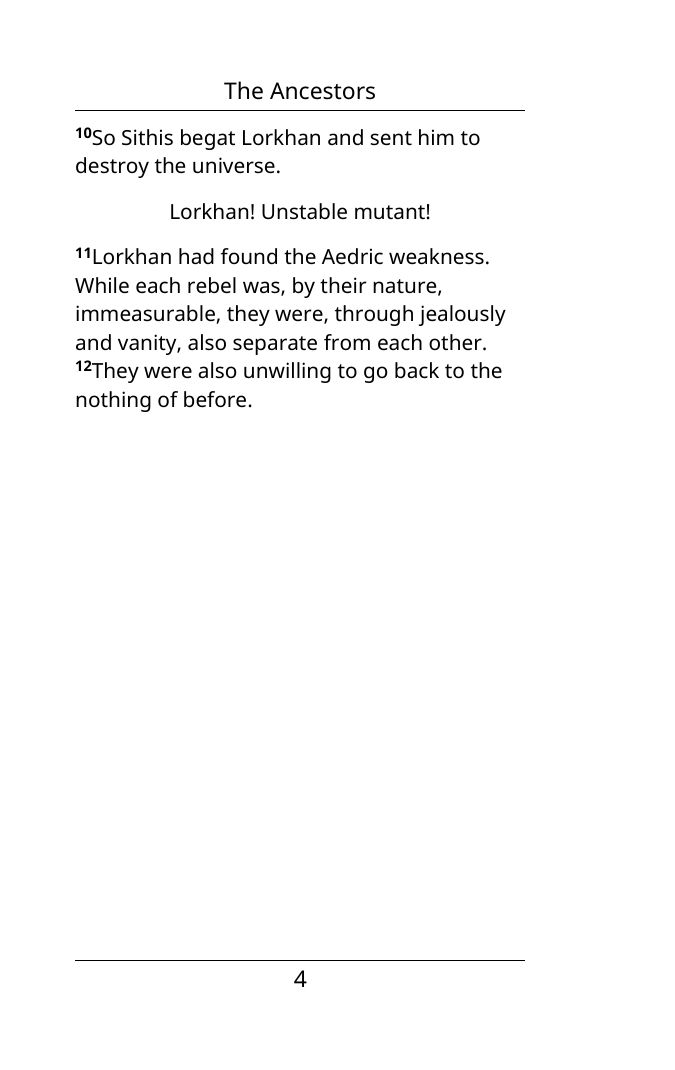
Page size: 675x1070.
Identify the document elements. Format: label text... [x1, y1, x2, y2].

text 10So Sithis begat Lorkhan and sent him to destroy the universe. [75, 123, 525, 180]
text 11Lorkhan had found the Aedric weakness. While each rebel was, by their nature, immeasurable, they were, through jealously and vanity, also separate from each other. 12They were also unwilling to go back to the nothing of before. [75, 242, 525, 413]
text Lorkhan! Unstable mutant! [75, 197, 525, 225]
